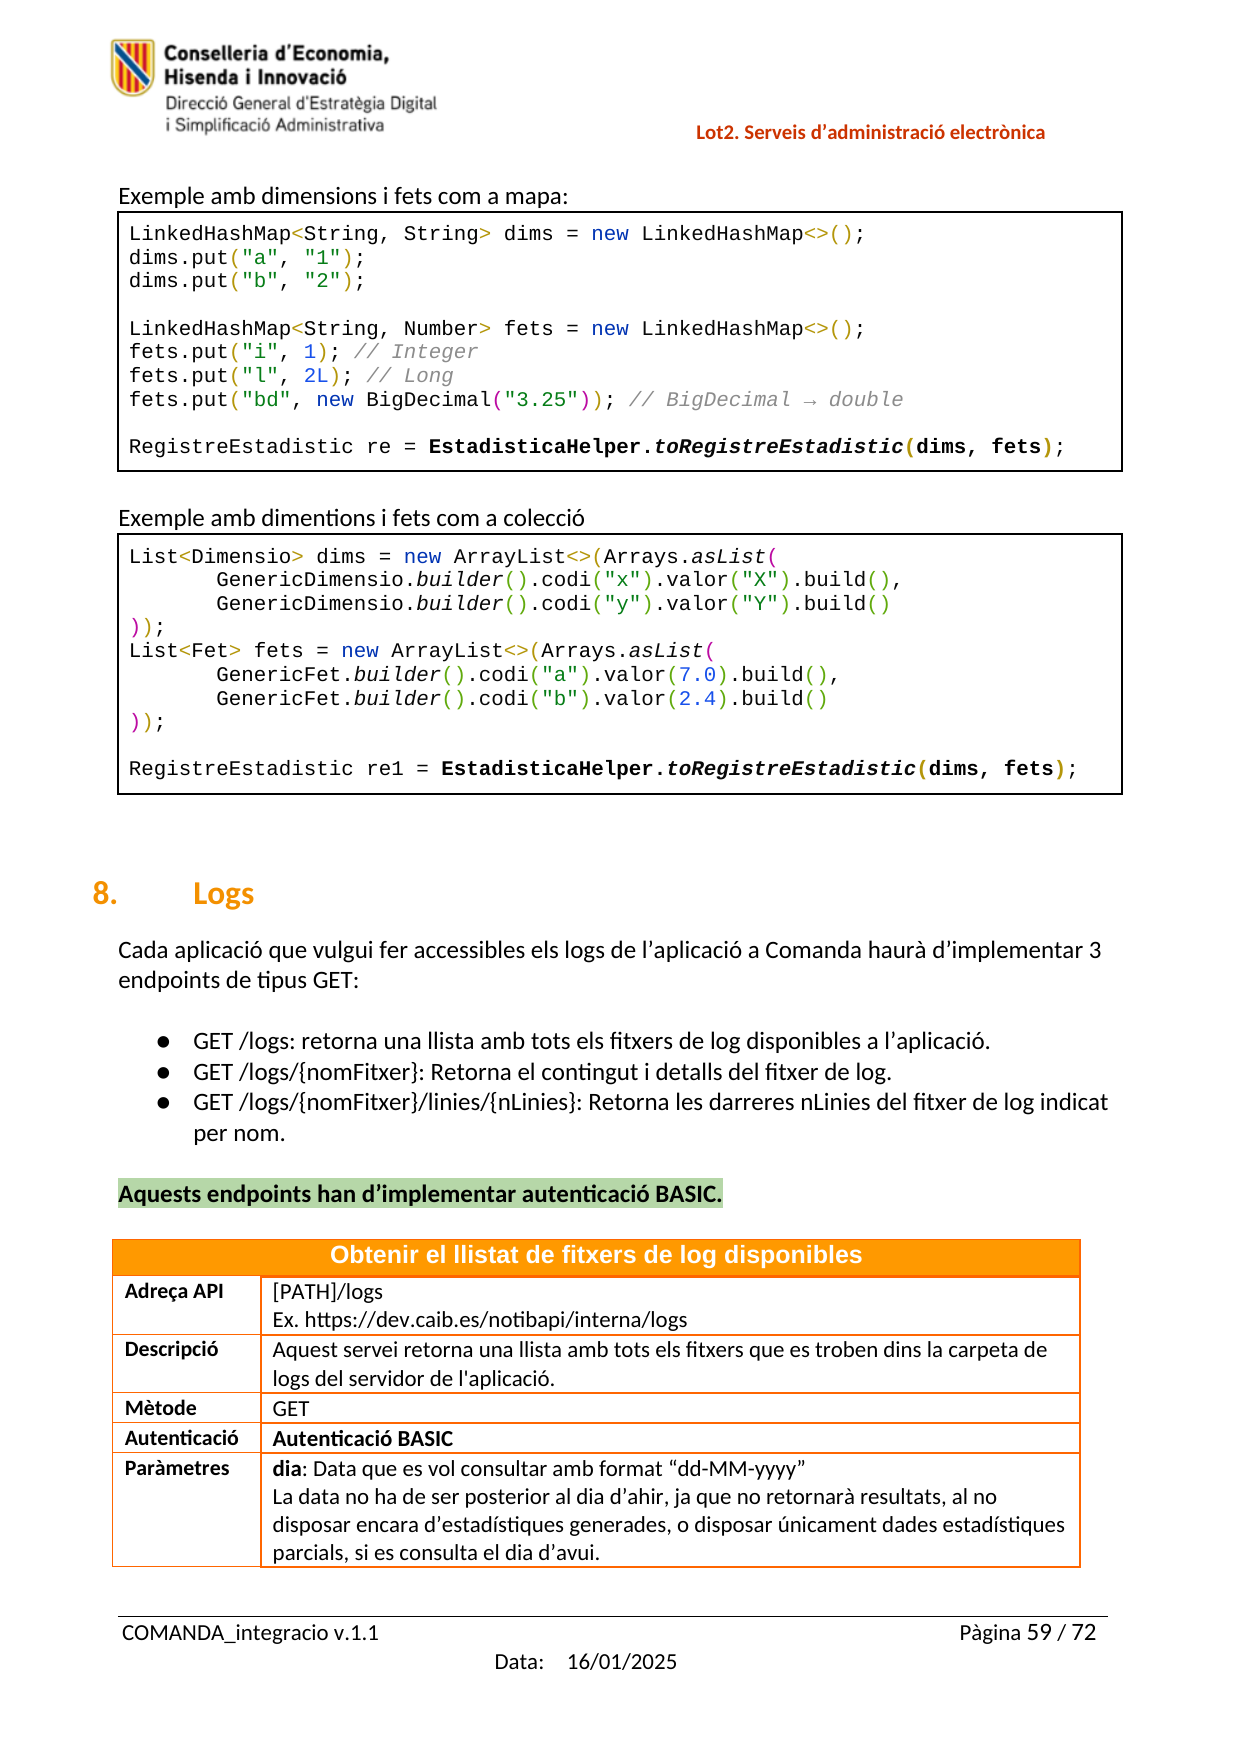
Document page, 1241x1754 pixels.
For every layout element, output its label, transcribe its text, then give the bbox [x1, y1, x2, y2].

table_cell Paràmetres [113, 1453, 260, 1566]
list GET /logs/{nomFitxer}: Retorna el contingut i detalls del fitxer de log. [156, 1056, 1122, 1086]
text Exemple amb dimentions i fets com a colecció [118, 503, 1122, 533]
table_header LinkedHashMap<String, String> dims = new LinkedHashMap<>(); dims.put("a", "1"); dims.put("b", "2"); LinkedHashMap<String, Number> fets = new LinkedHashMap<>(); fets.put("i", 1); // Integer fets.put("l", 2L); // Long fets.put("bd", new BigDecimal("3.25")); // BigDecimal → double RegistreEstadistic re = EstadisticaHelper.toRegistreEstadistic(dims, fets); [119, 213, 1121, 470]
table_cell dia: Data que es vol consultar amb format “dd-MM-yyyy” La data no ha de ser posterior al dia d’ahir, ja que no retornarà resultats, al no disposar encara d’estadístiques generades, o disposar únicament dades estadístiques parcials, si es consulta el dia d’avui. [262, 1454, 1079, 1566]
table_cell [PATH]/logs Ex. https://dev.caib.es/notibapi/interna/logs [262, 1278, 1079, 1333]
table_cell Autenticació [113, 1423, 260, 1452]
table_header List<Dimensio> dims = new ArrayList<>(Arrays.asList( GenericDimensio.builder().codi("x").valor("X").build(), GenericDimensio.builder().codi("y").valor("Y").build() )); List<Fet> fets = new ArrayList<>(Arrays.asList( GenericFet.builder().codi("a").valor(7.0).build(), GenericFet.builder().codi("b").valor(2.4).build() )); RegistreEstadistic re1 = EstadisticaHelper.toRegistreEstadistic(dims, fets); [119, 535, 1121, 792]
subtitle Logs [118, 872, 1122, 913]
picture [100, 26, 467, 156]
table_header Obtenir el llistat de fitxers de log disponibles [113, 1240, 1079, 1275]
table_cell Aquest servei retorna una llista amb tots els fitxers que es troben dins la carpeta de logs del servidor de l'aplicació. [262, 1336, 1079, 1392]
table_cell Mètode [113, 1393, 260, 1422]
list GET /logs/{nomFitxer}/linies/{nLinies}: Retorna les darreres nLinies del fitxer de log indicat per nom. [156, 1086, 1122, 1147]
text Cada aplicació que vulgui fer accessibles els logs de l’aplicació a Comanda haurà d’implementar 3 endpoints de tipus GET: [118, 934, 1122, 995]
table_cell Adreça API [113, 1276, 260, 1333]
text Exemple amb dimensions i fets com a mapa: [118, 180, 1122, 211]
list GET /logs: retorna una llista amb tots els fitxers de log disponibles a l’aplicació. [156, 1025, 1122, 1056]
table_cell Descripció [113, 1335, 260, 1392]
text Aquests endpoints han d’implementar autenticació BASIC. [118, 1178, 1122, 1208]
table_cell Autenticació BASIC [262, 1424, 1079, 1452]
table_cell GET [262, 1394, 1079, 1422]
